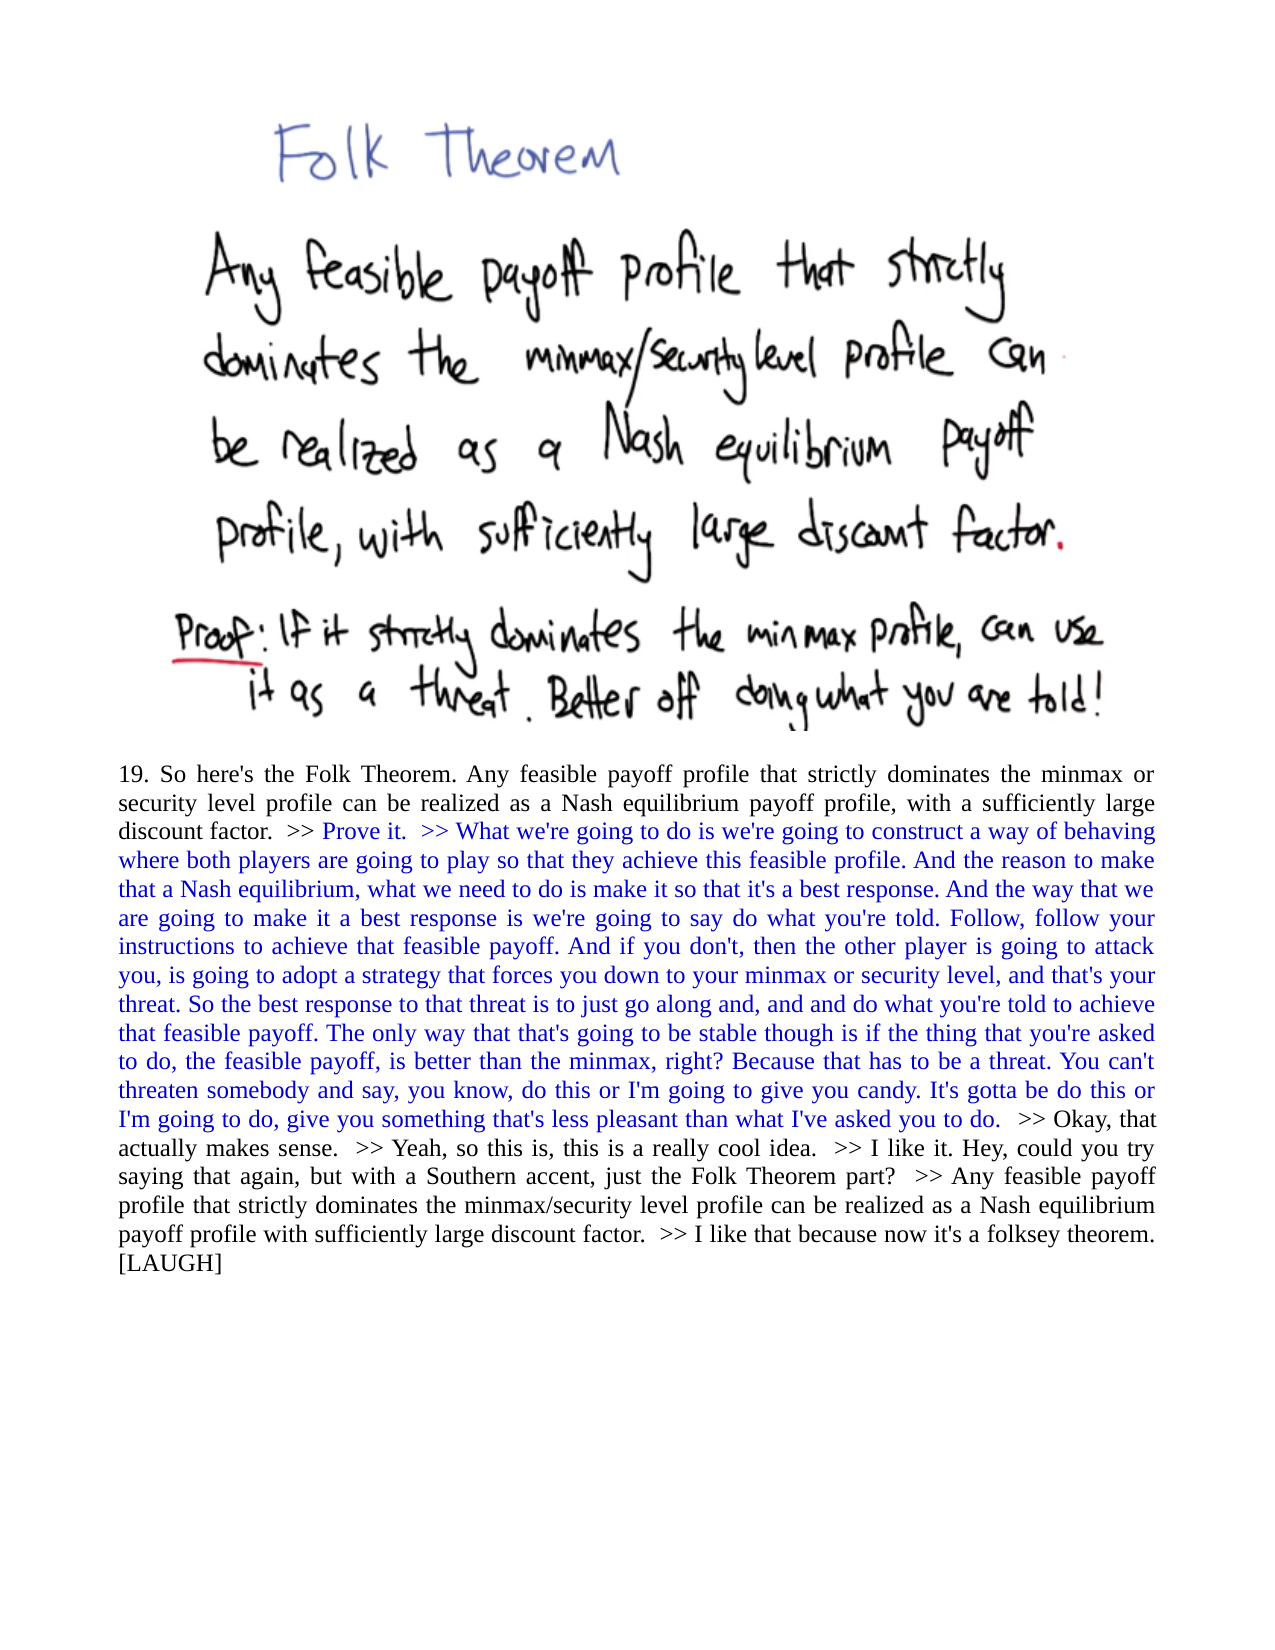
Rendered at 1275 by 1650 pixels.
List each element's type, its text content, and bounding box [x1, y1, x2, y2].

text 19. So here's the Folk Theorem. Any feasible payoff profile that strictly dominates the minmax or security level profile can be realized as a Nash equilibrium payoff profile, with a sufficiently large discount factor. >> Prove it. >> What we're going to do is we're going to construct a way of behaving where both players are going to play so that they achieve this feasible profile. And the reason to make that a Nash equilibrium, what we need to do is make it so that it's a best response. And the way that we are going to make it a best response is we're going to say do what you're told. Follow, follow your instructions to achieve that feasible payoff. And if you don't, then the other player is going to attack you, is going to adopt a strategy that forces you down to your minmax or security level, and that's your threat. So the best response to that threat is to just go along and, and and do what you're told to achieve that feasible payoff. The only way that that's going to be stable though is if the thing that you're asked to do, the feasible payoff, is better than the minmax, right? Because that has to be a threat. You can't threaten somebody and say, you know, do this or I'm going to give you candy. It's gotta be do this or I'm going to do, give you something that's less pleasant than what I've asked you to do. >> Okay, that actually makes sense. >> Yeah, so this is, this is a really cool idea. >> I like it. Hey, could you try saying that again, but with a Southern accent, just the Folk Theorem part? >> Any feasible payoff profile that strictly dominates the minmax/security level profile can be realized as a Nash equilibrium payoff profile with sufficiently large discount factor. >> I like that because now it's a folksey theorem. [LAUGH] [118, 759, 1157, 1276]
picture [118, 118, 1157, 731]
